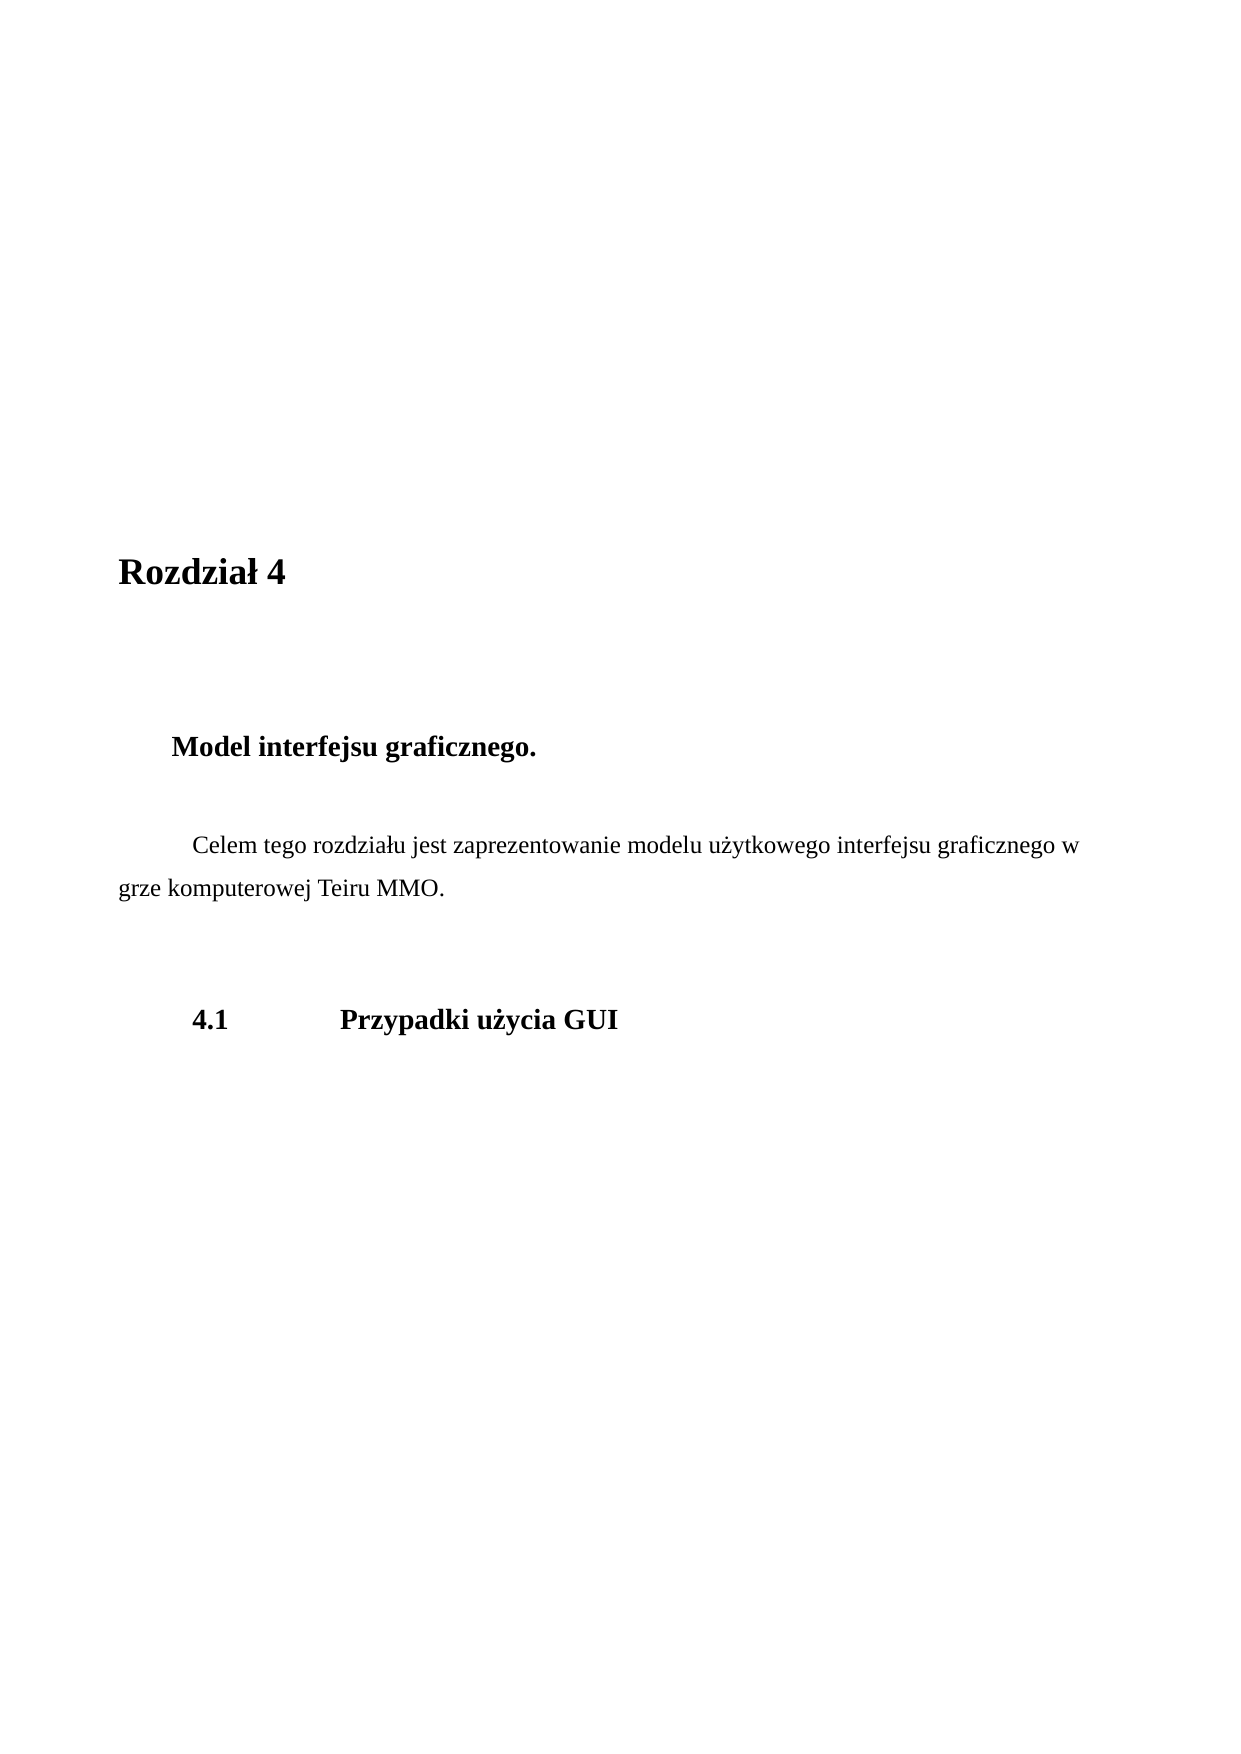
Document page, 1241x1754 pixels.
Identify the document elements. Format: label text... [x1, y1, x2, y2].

text Rozdział 4 [118, 549, 1122, 592]
text Celem tego rozdziału jest zaprezentowanie modelu użytkowego interfejsu graficznego w grze komputerowej Teiru MMO. [118, 830, 1122, 902]
text Model interfejsu graficznego. [118, 729, 1122, 763]
text 4.1 Przypadki użycia GUI [118, 1002, 1122, 1036]
